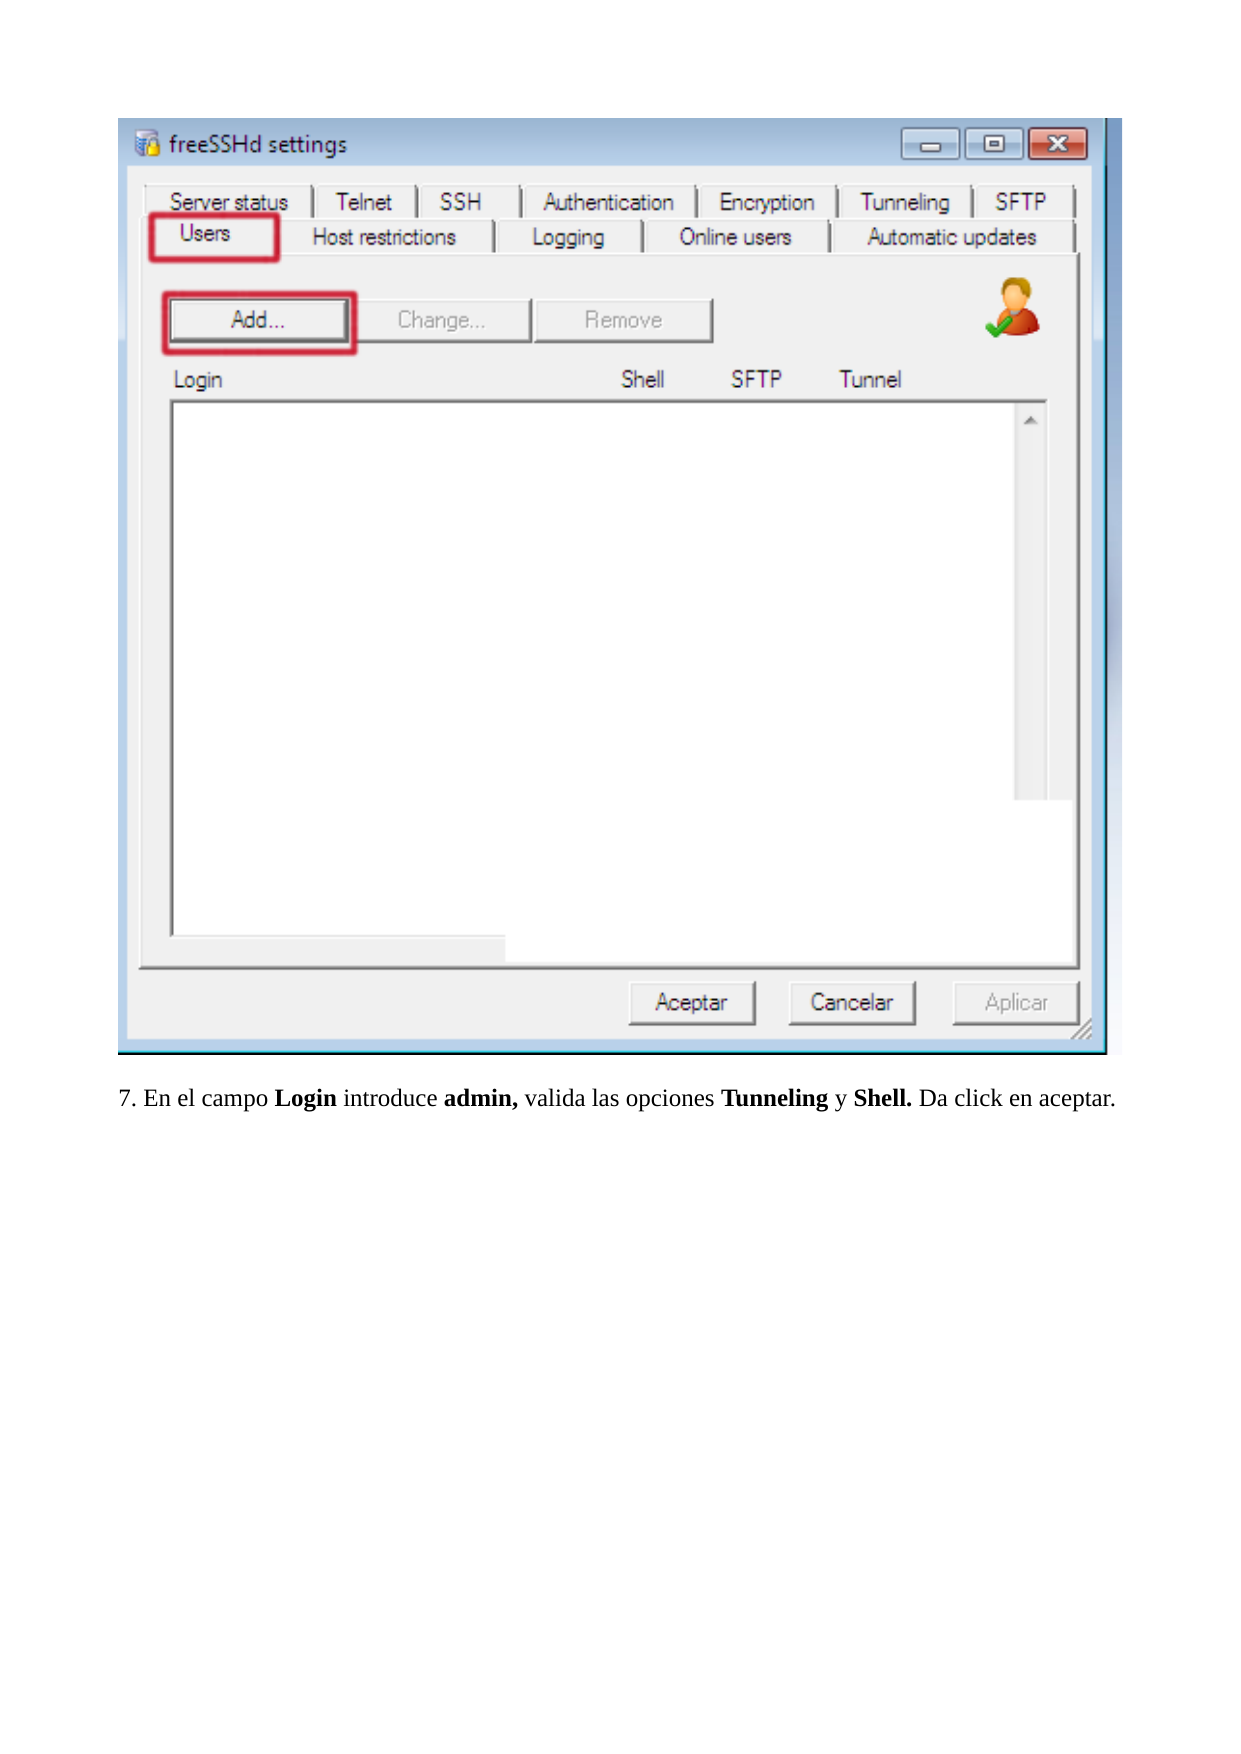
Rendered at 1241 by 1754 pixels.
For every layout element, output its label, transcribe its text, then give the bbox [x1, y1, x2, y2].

picture [118, 118, 1123, 1055]
text 7. En el campo Login introduce admin, valida las opciones Tunneling y Shell. Da click en aceptar. [118, 1083, 1122, 1112]
